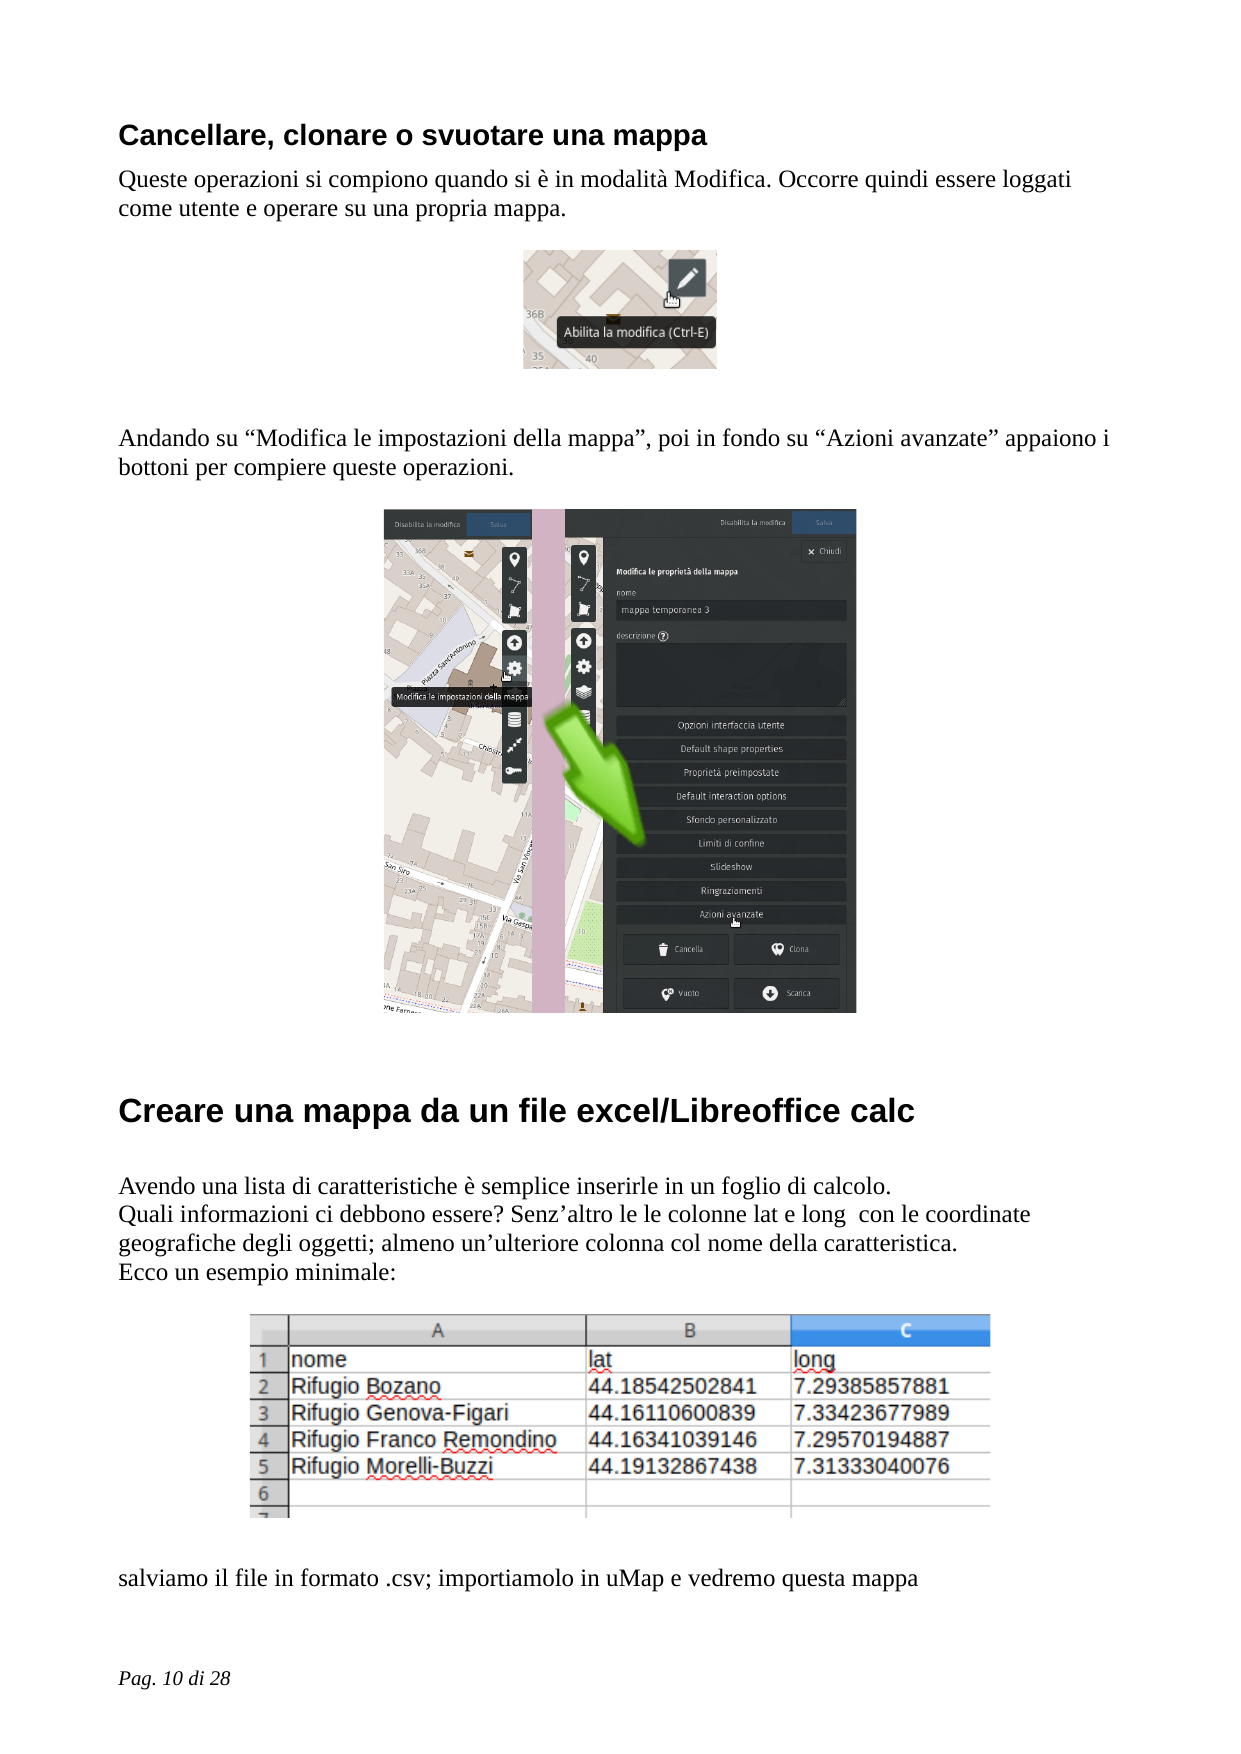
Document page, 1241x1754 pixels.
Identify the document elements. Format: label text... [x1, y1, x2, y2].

picture [383, 509, 857, 1013]
picture [523, 250, 717, 369]
text Queste operazioni si compiono quando si è in modalità Modifica. Occorre quindi essere loggati come utente e operare su una propria mappa. [118, 164, 1122, 222]
text Avendo una lista di caratteristiche è semplice inserirle in un foglio di calcolo. [118, 1171, 1122, 1199]
text Andando su “Modifica le impostazioni della mappa”, poi in fondo su “Azioni avanzate” appaiono i bottoni per compiere queste operazioni. [118, 423, 1122, 481]
subtitle Creare una mappa da un file excel/Libreoffice calc [118, 1091, 1122, 1129]
text Quali informazioni ci debbono essere? Senz’altro le le colonne lat e long con le coordinate geografiche degli oggetti; almeno un’ulteriore colonna col nome della caratteristica. [118, 1199, 1122, 1257]
subtitle Cancellare, clonare o svuotare una mappa [118, 118, 1122, 152]
picture [249, 1314, 991, 1518]
text salviamo il file in formato .csv; importiamolo in uMap e vedremo questa mappa [118, 1563, 1122, 1592]
text Ecco un esempio minimale: [118, 1257, 1122, 1286]
